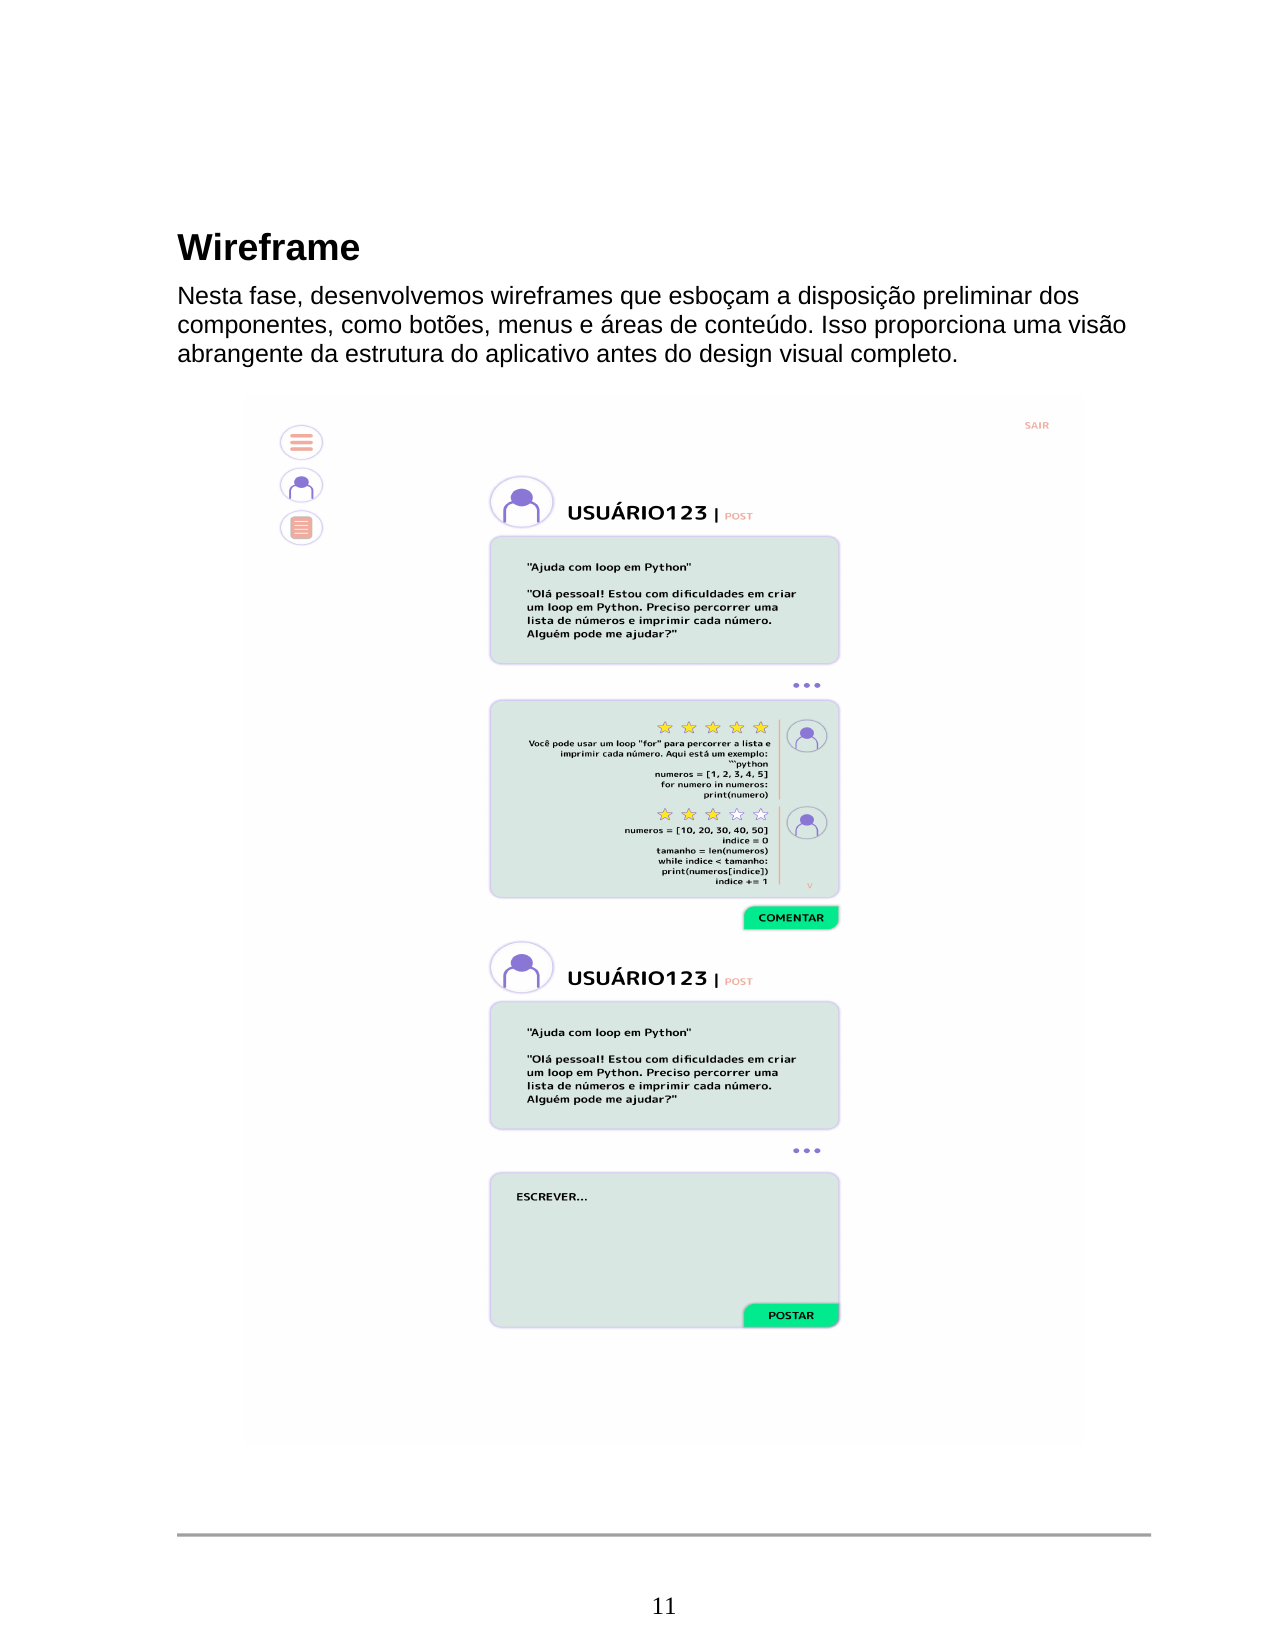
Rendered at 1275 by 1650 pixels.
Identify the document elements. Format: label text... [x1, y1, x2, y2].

picture [244, 396, 1084, 1444]
text Nesta fase, desenvolvemos wireframes que esboçam a disposição preliminar dos componentes, como botões, menus e áreas de conteúdo. Isso proporciona uma visão abrangente da estrutura do aplicativo antes do design visual completo. [177, 281, 1151, 367]
subtitle Wireframe [177, 226, 1151, 269]
